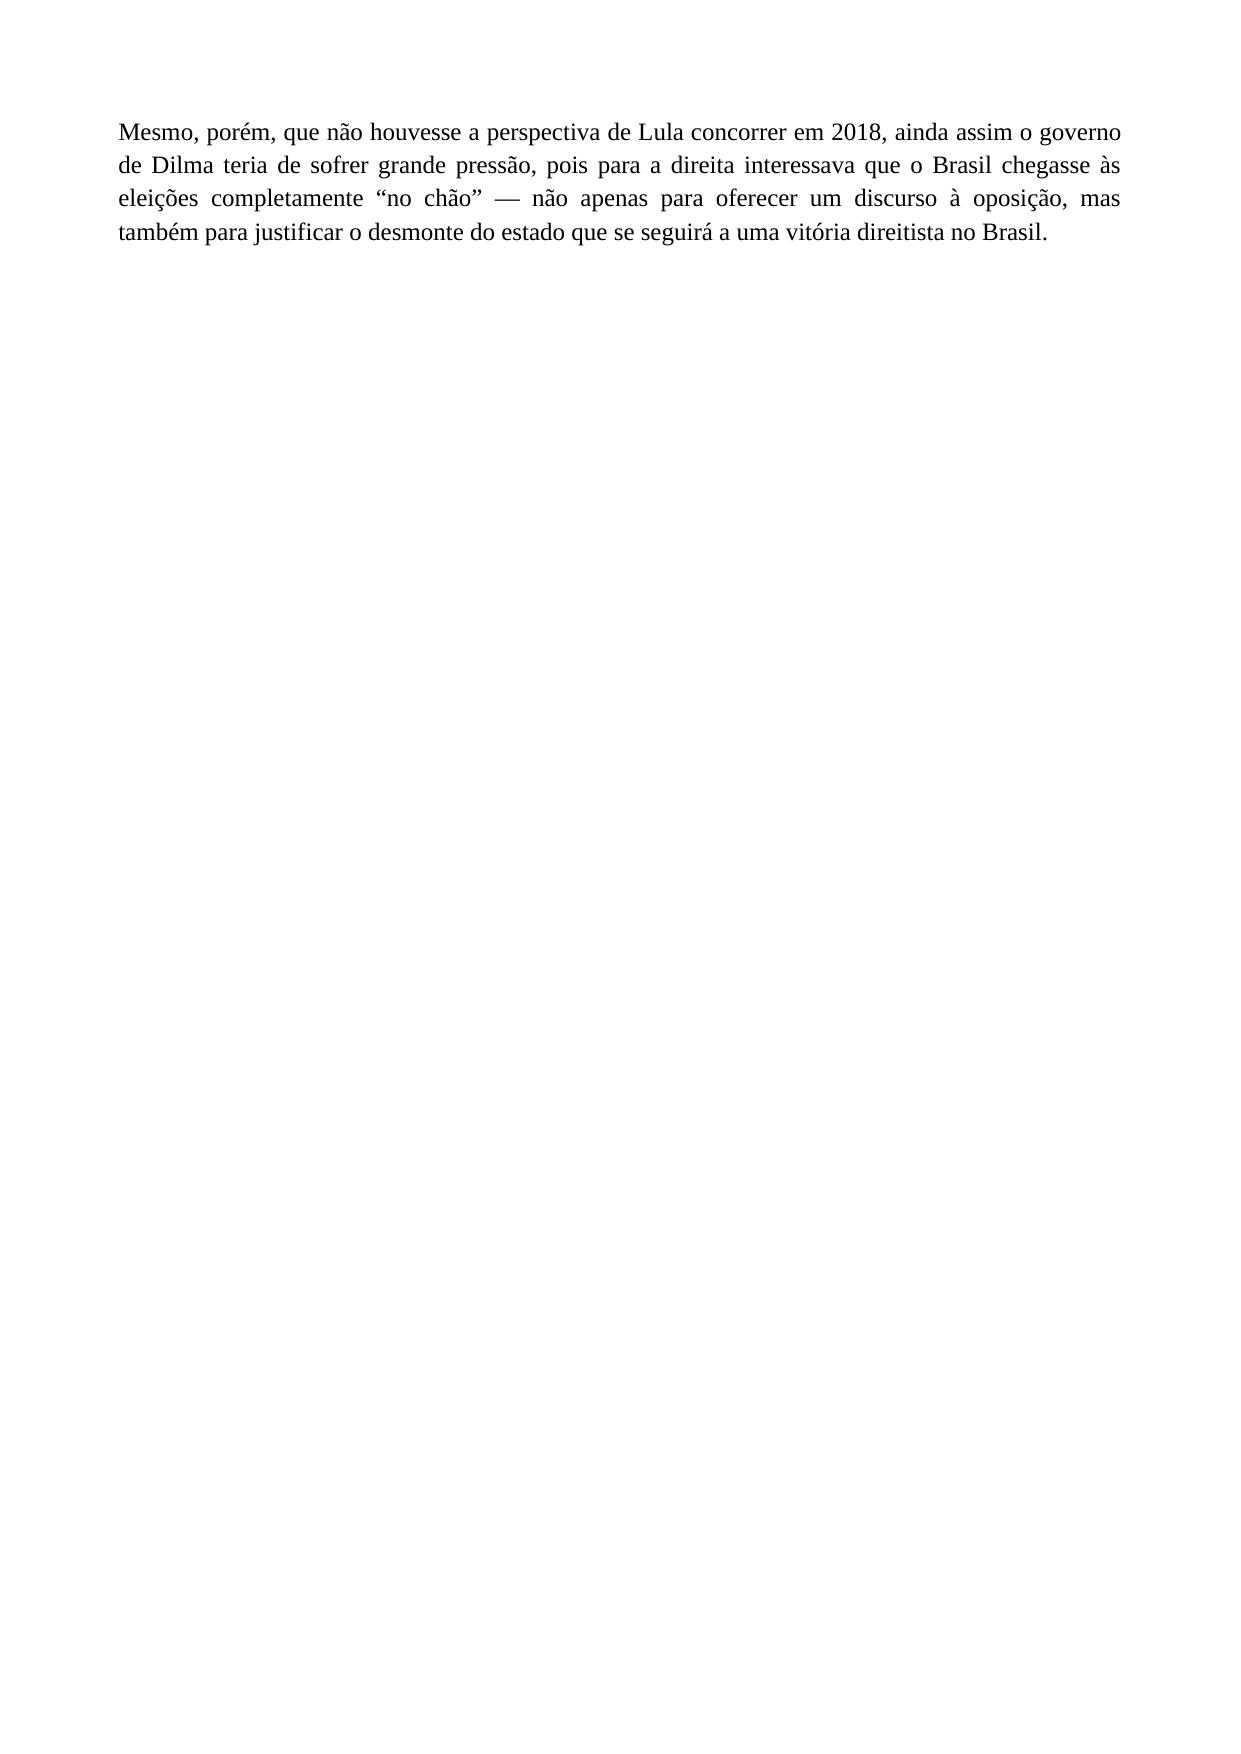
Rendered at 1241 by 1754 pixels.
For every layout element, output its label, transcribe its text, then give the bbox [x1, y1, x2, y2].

text Mesmo, porém, que não houvesse a perspectiva de Lula concorrer em 2018, ainda assim o governo de Dilma teria de sofrer grande pressão, pois para a direita interessava que o Brasil chegasse às eleições completamente “no chão” — não apenas para oferecer um discurso à oposição, mas também para justificar o desmonte do estado que se seguirá a uma vitória direitista no Brasil. [118, 118, 1122, 246]
